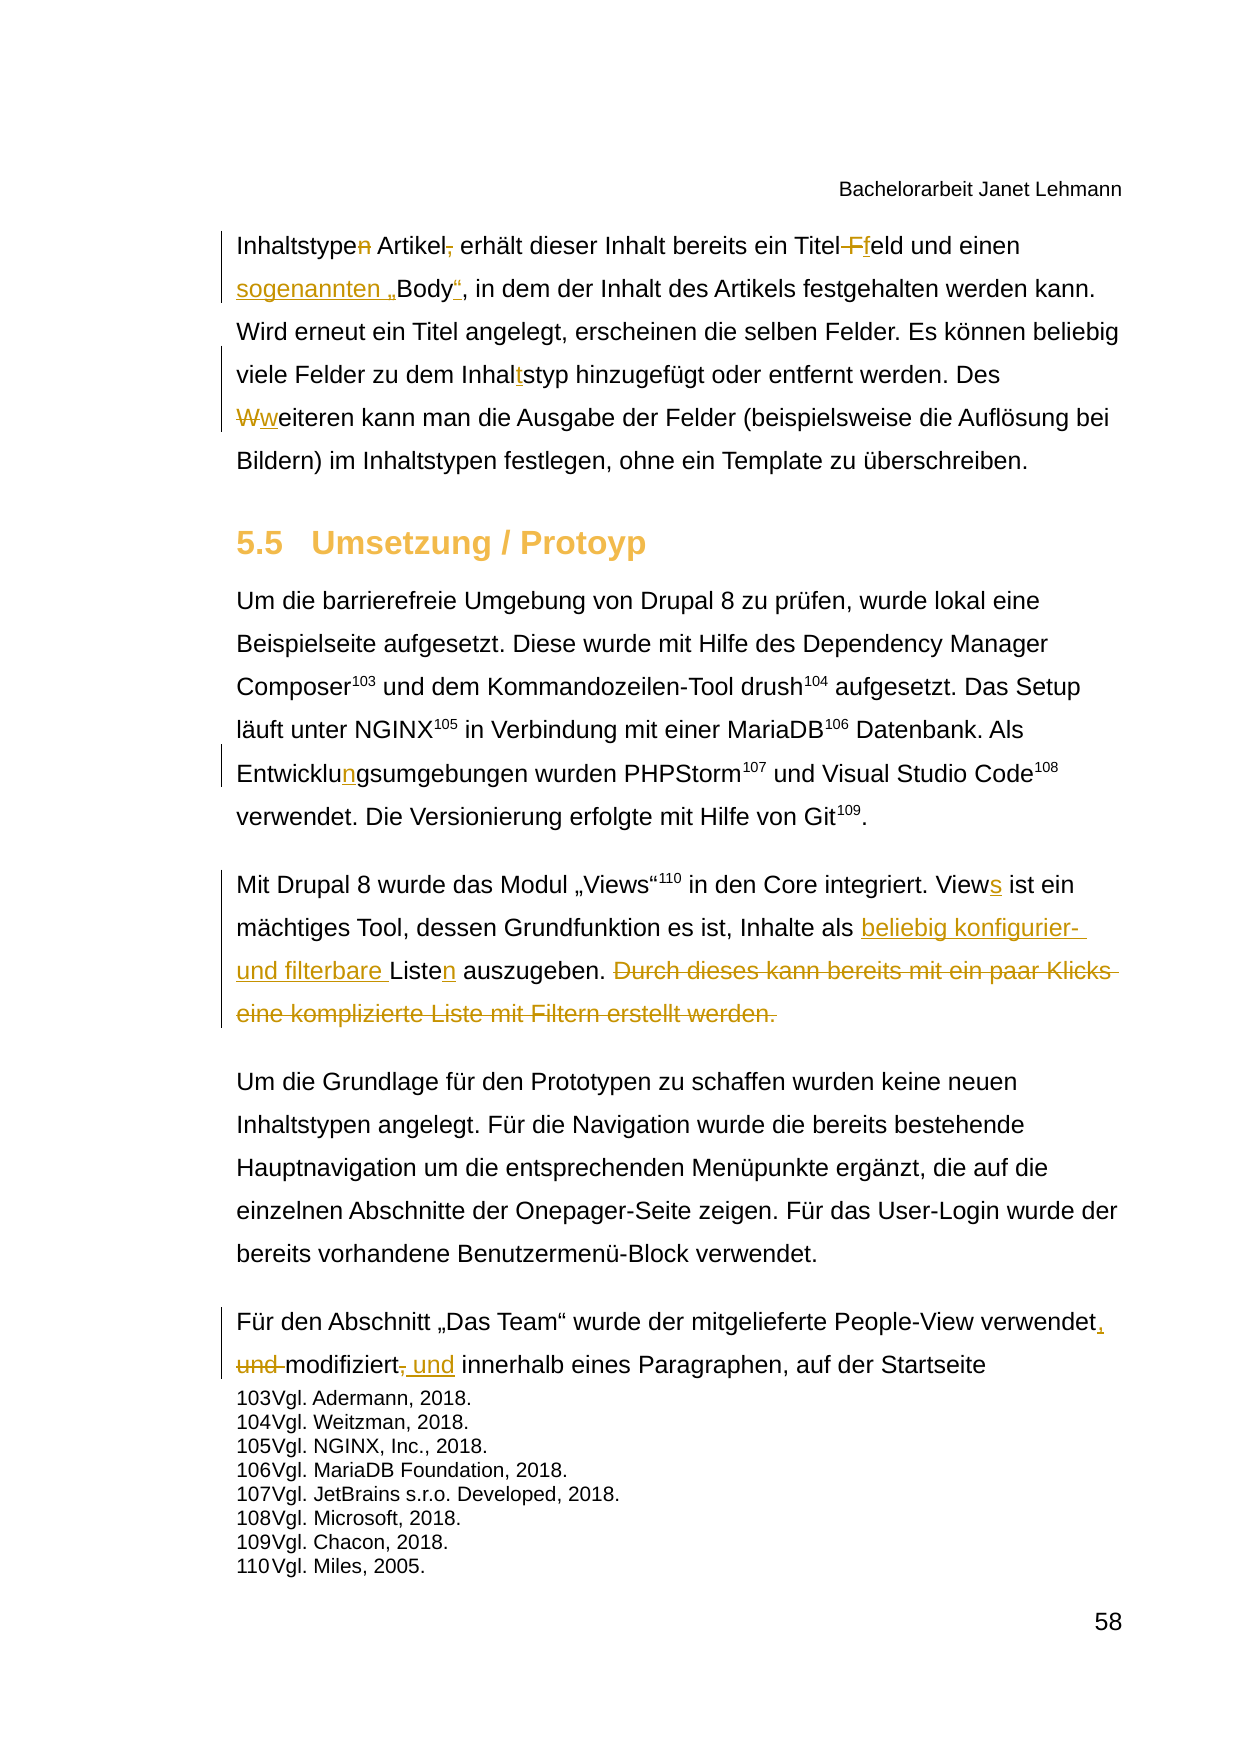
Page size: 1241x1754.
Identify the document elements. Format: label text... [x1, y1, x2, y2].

text Vgl. MariaDB Foundation, 2018. [236, 1458, 1122, 1482]
text Vgl. Chacon, 2018. [236, 1530, 1122, 1554]
text Vgl. NGINX, Inc., 2018. [236, 1434, 1122, 1458]
text Vgl. Adermann, 2018. [236, 1386, 1122, 1410]
text Um die barrierefreie Umgebung von Drupal 8 zu prüfen, wurde lokal eine Beispielseite aufgesetzt. Diese wurde mit Hilfe des Dependency Manager Composer und dem Kommandozeilen-Tool drush aufgesetzt. Das Setup läuft unter NGINX in Verbindung mit einer MariaDB Datenbank. Als Entwicklungsumgebungen wurden PHPStorm und Visual Studio Code verwendet. Die Versionierung erfolgte mit Hilfe von Git. [236, 586, 1122, 831]
text Vgl. Weitzman, 2018. [236, 1410, 1122, 1434]
subtitle Umsetzung / Protoyp [236, 523, 1122, 561]
text Vgl. Microsoft, 2018. [236, 1506, 1122, 1530]
text Im Anschluss können die Felder des Inhaltstypen und deren Beschreibungen angelegt werden. Alle Felder können dabei stets per Tabulator angesteuert werden. Inhaltstypen werden angelegt, um ein Template für verschiedene, wiederkehrende Inhalte der Webseite bereitzustellen. Beispielsweise können Inhalte vom Typ Artikel angelegt werden. Durch den bereits mitgelieferten Inhaltstype Artikel erhält dieser Inhalt bereits ein Titelfeld und einen sogenannten „Body“, in dem der Inhalt des Artikels festgehalten werden kann. Wird erneut ein Titel angelegt, erscheinen die selben Felder. Es können beliebig viele Felder zu dem Inhaltstyp hinzugefügt oder entfernt werden. Des weiteren kann man die Ausgabe der Felder (beispielsweise die Auflösung bei Bildern) im Inhaltstypen festlegen, ohne ein Template zu überschreiben. [236, 231, 1122, 475]
text Für den Abschnitt „Das Team“ wurde der mitgelieferte People-View verwendet, modifiziert und innerhalb eines Paragraphen, auf der Startseite [236, 1307, 1122, 1379]
text Vgl. JetBrains s.r.o. Developed, 2018. [236, 1482, 1122, 1506]
text Mit Drupal 8 wurde das Modul „Views“ in den Core integriert. Views ist ein mächtiges Tool, dessen Grundfunktion es ist, Inhalte als beliebig konfigurier- und filterbare Listen auszugeben. [236, 870, 1122, 1028]
text Um die Grundlage für den Prototypen zu schaffen wurden keine neuen Inhaltstypen angelegt. Für die Navigation wurde die bereits bestehende Hauptnavigation um die entsprechenden Menüpunkte ergänzt, die auf die einzelnen Abschnitte der Onepager-Seite zeigen. Für das User-Login wurde der bereits vorhandene Benutzermenü-Block verwendet. [236, 1067, 1122, 1268]
text Vgl. Miles, 2005. [236, 1554, 1122, 1578]
